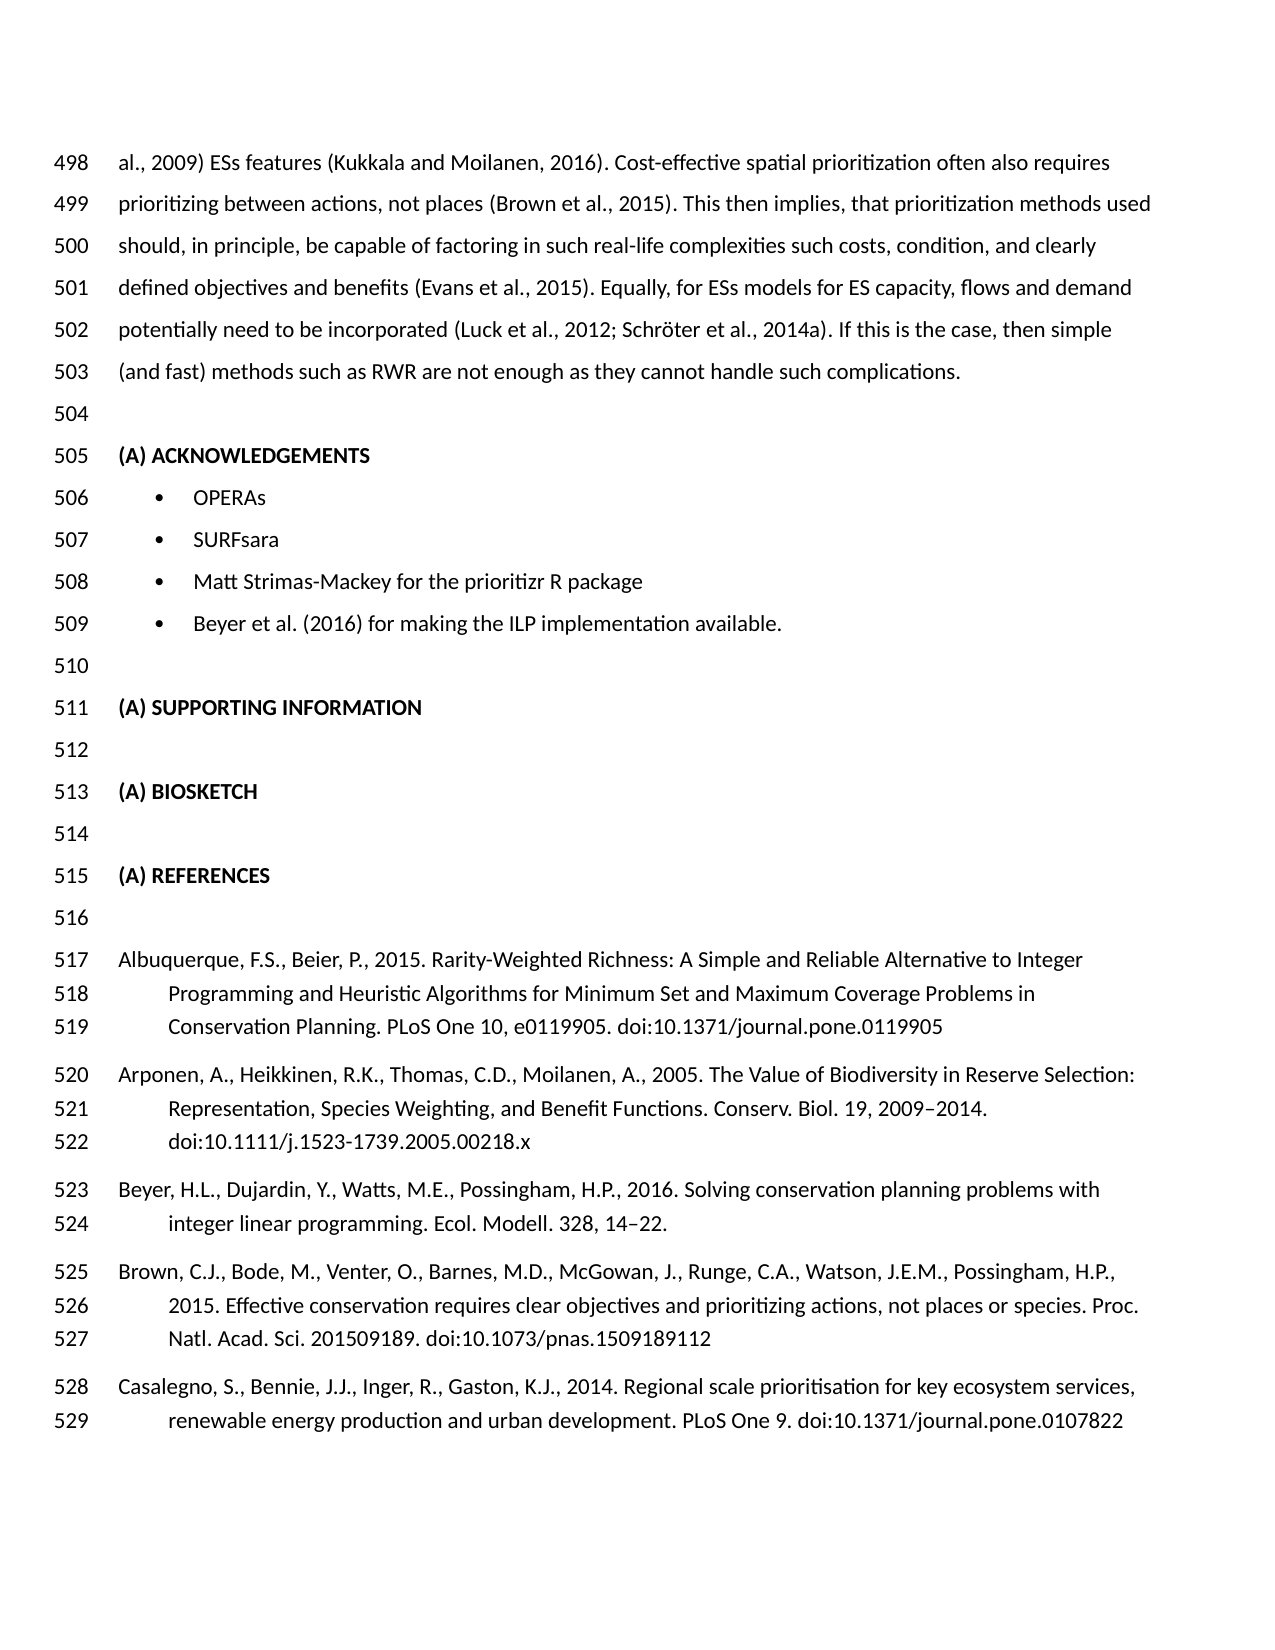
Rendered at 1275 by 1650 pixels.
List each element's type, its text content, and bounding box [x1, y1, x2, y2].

list OPERAs [156, 483, 1157, 511]
subtitle (A) ACKNOWLEDGEMENTS [118, 441, 1157, 469]
list SURFsara [156, 525, 1157, 553]
list Beyer et al. (2016) for making the ILP implementation available. [156, 609, 1157, 637]
text (A) BIOSKETCH [118, 777, 1157, 805]
text Beyer, H.L., Dujardin, Y., Watts, M.E., Possingham, H.P., 2016. Solving conservation planning problems with integer linear programming. Ecol. Modell. 328, 14–22. [118, 1176, 1157, 1237]
text Arponen, A., Heikkinen, R.K., Thomas, C.D., Moilanen, A., 2005. The Value of Biodiversity in Reserve Selection: Representation, Species Weighting, and Benefit Functions. Conserv. Biol. 19, 2009–2014. doi:10.1111/j.1523-1739.2005.00218.x [118, 1060, 1157, 1156]
text Albuquerque, F.S., Beier, P., 2015. Rarity-Weighted Richness: A Simple and Reliable Alternative to Integer Programming and Heuristic Algorithms for Minimum Set and Maximum Coverage Problems in Conservation Planning. PLoS One 10, e0119905. doi:10.1371/journal.pone.0119905 [118, 945, 1157, 1040]
subtitle (A) REFERENCES [118, 861, 1157, 889]
text al., 2009) ESs features (Kukkala and Moilanen, 2016). Cost-effective spatial prioritization often also requires prioritizing between actions, not places (Brown et al., 2015). This then implies, that prioritization methods used should, in principle, be capable of factoring in such real-life complexities such costs, condition, and clearly defined objectives and benefits (Evans et al., 2015). Equally, for ESs models for ES capacity, flows and demand potentially need to be incorporated (Luck et al., 2012; Schröter et al., 2014a). If this is the case, then simple (and fast) methods such as RWR are not enough as they cannot handle such complications. [118, 148, 1157, 386]
text Brown, C.J., Bode, M., Venter, O., Barnes, M.D., McGowan, J., Runge, C.A., Watson, J.E.M., Possingham, H.P., 2015. Effective conservation requires clear objectives and prioritizing actions, not places or species. Proc. Natl. Acad. Sci. 201509189. doi:10.1073/pnas.1509189112 [118, 1257, 1157, 1352]
subtitle (A) SUPPORTING INFORMATION [118, 693, 1157, 721]
text Casalegno, S., Bennie, J.J., Inger, R., Gaston, K.J., 2014. Regional scale prioritisation for key ecosystem services, renewable energy production and urban development. PLoS One 9. doi:10.1371/journal.pone.0107822 [118, 1372, 1157, 1434]
list Matt Strimas-Mackey for the prioritizr R package [156, 567, 1157, 595]
